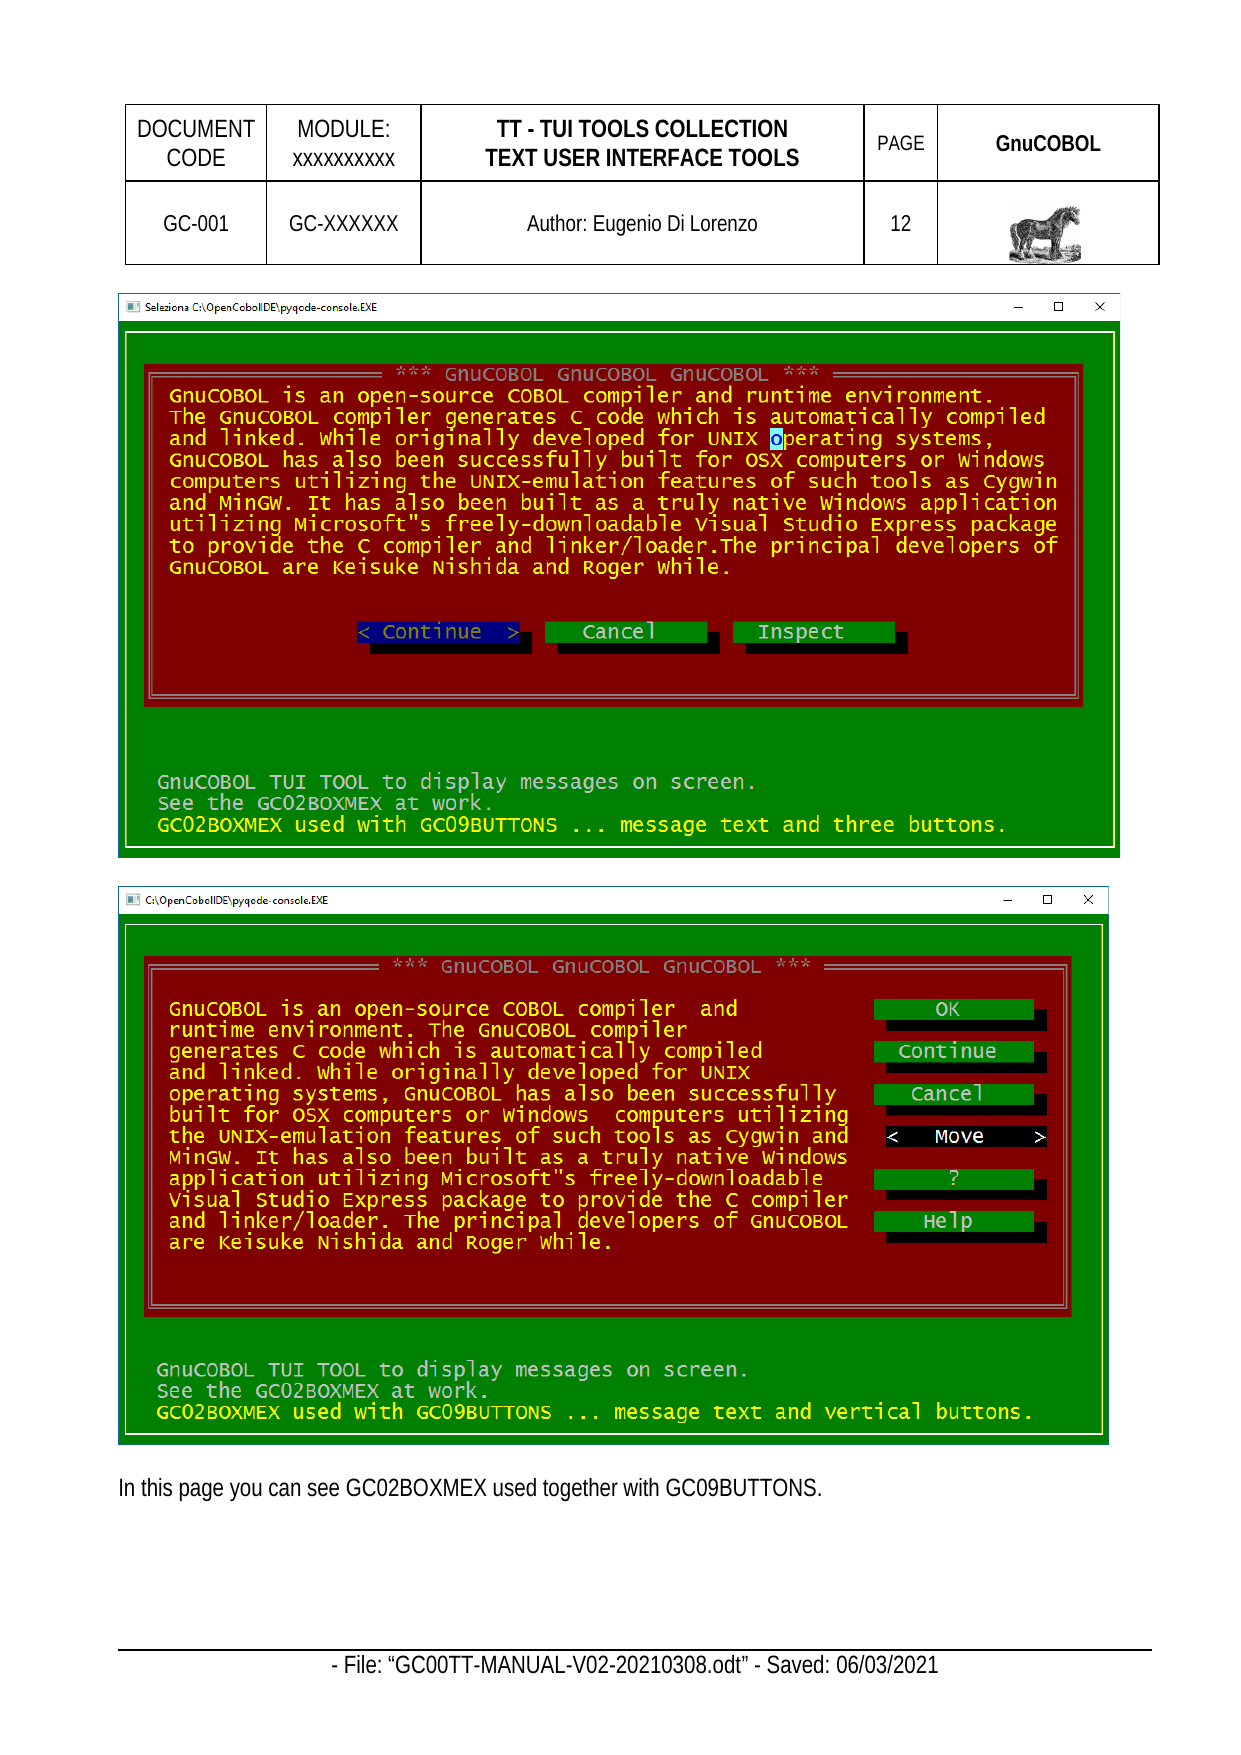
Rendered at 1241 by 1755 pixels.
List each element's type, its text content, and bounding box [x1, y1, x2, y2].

text In this page you can see GC02BOXMEX used together with GC09BUTTONS. [118, 1473, 1152, 1501]
